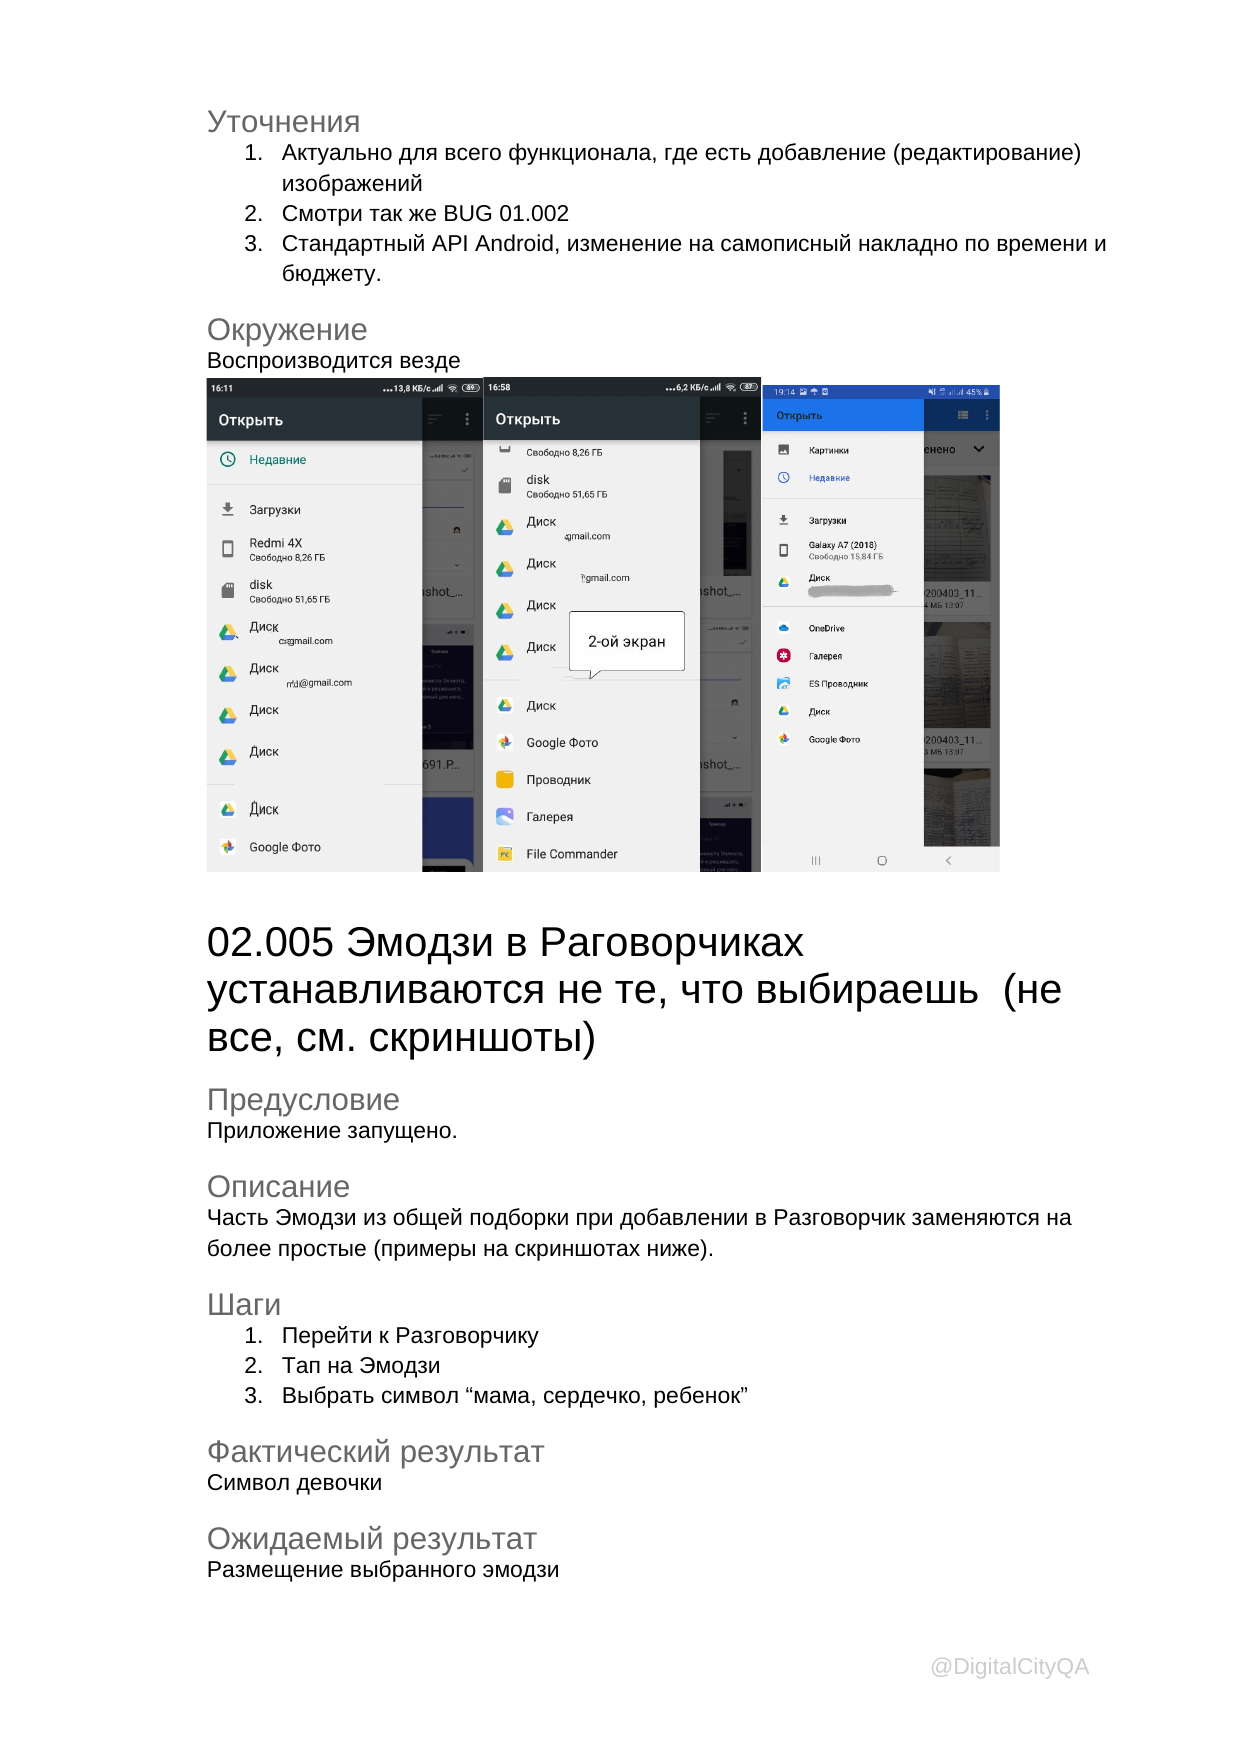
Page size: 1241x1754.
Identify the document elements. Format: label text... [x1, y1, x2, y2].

subtitle Фактический результат [207, 1433, 1122, 1469]
subtitle 02.005 Эмодзи в Раговорчиках устанавливаются не те, что выбираешь (не все, см. скриншоты) [207, 917, 1122, 1061]
list Выбрать символ “мама, сердечко, ребенок” [244, 1382, 1122, 1408]
list Тап на Эмодзи [244, 1352, 1122, 1378]
subtitle Ожидаемый результат [207, 1520, 1122, 1556]
list Смотри так же BUG 01.002 [244, 200, 1122, 226]
text Воспроизводится везде [207, 347, 1122, 373]
text Часть Эмодзи из общей подборки при добавлении в Разговорчик заменяются на более простые (примеры на скриншотах ниже). [207, 1204, 1122, 1261]
text Символ девочки [207, 1469, 1122, 1495]
list Перейти к Разговорчику [244, 1322, 1122, 1348]
list Стандартный API Android, изменение на самописный накладно по времени и бюджету. [244, 230, 1122, 286]
list Актуально для всего функционала, где есть добавление (редактирование) изображений [244, 139, 1122, 196]
subtitle Шаги [207, 1286, 1122, 1322]
subtitle Окружение [207, 311, 1122, 347]
subtitle Описание [207, 1168, 1122, 1204]
subtitle Уточнения [207, 103, 1122, 139]
picture [206, 377, 1004, 872]
text Приложение запущено. [207, 1117, 1122, 1144]
text Размещение выбранного эмодзи [207, 1556, 1122, 1582]
subtitle Предусловие [207, 1081, 1122, 1117]
